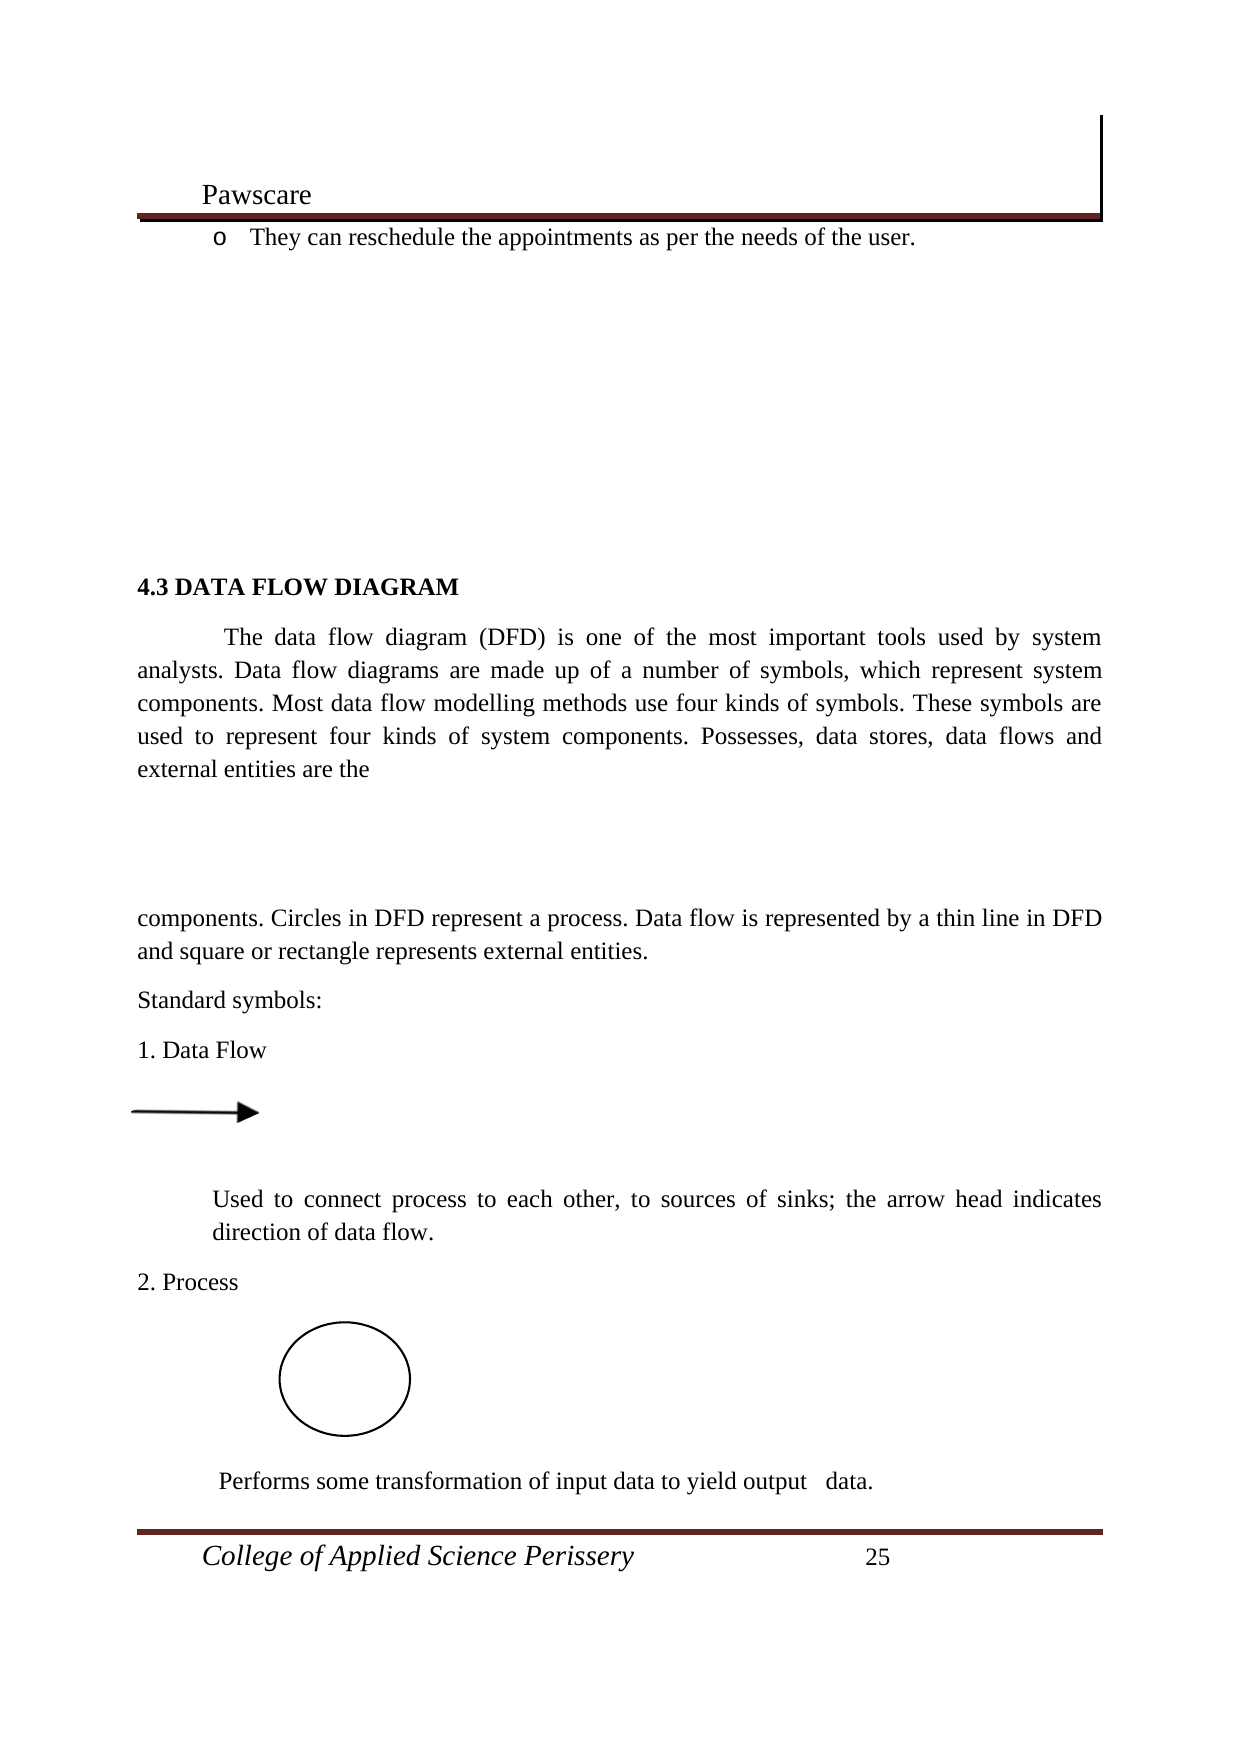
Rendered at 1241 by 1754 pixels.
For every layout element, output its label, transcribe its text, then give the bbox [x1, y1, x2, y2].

text Standard symbols: [137, 986, 1103, 1014]
text 2. Process [137, 1267, 1103, 1296]
text The data flow diagram (DFD) is one of the most important tools used by system analysts. Data flow diagrams are made up of a number of symbols, which represent system components. Most data flow modelling methods use four kinds of symbols. These symbols are used to represent four kinds of system components. Possesses, data stores, data flows and external entities are the [137, 622, 1103, 782]
text 1. Data Flow [137, 1035, 1103, 1064]
list They can reschedule the appointments as per the needs of the user. [212, 222, 1103, 253]
text Used to connect process to each other, to sources of sinks; the arrow head indicates direction of data flow. [212, 1184, 1103, 1246]
text components. Circles in DFD represent a process. Data flow is represented by a thin line in DFD and square or rectangle represents external entities. [137, 903, 1103, 964]
text Performs some transformation of input data to yield output data. [212, 1466, 1103, 1494]
text 4.3 DATA FLOW DIAGRAM [137, 572, 1103, 601]
